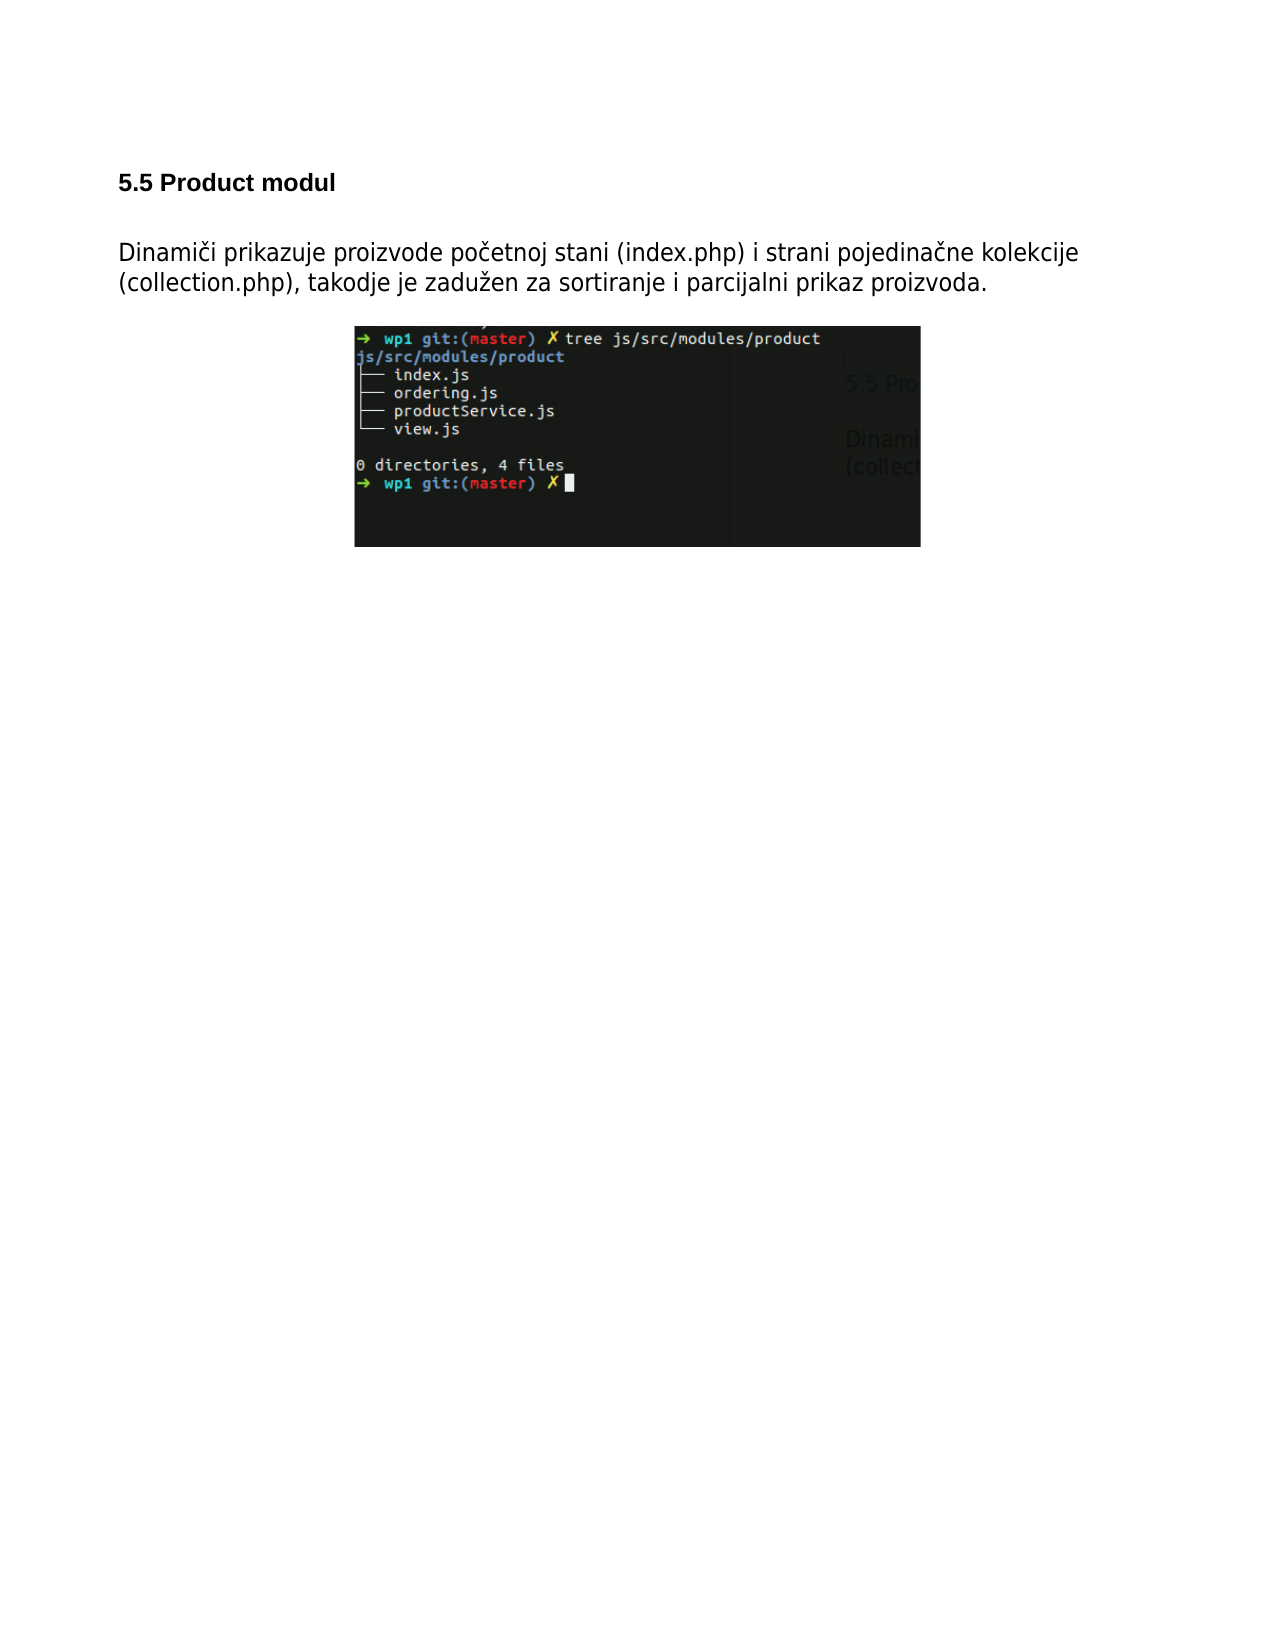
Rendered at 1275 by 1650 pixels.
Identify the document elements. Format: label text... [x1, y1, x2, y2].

text Dinamiči prikazuje proizvode početnoj stani (index.php) i strani pojedinačne kolekcije (collection.php), takodje je zadužen za sortiranje i parcijalni prikaz proizvoda. [118, 238, 1157, 297]
picture [354, 326, 921, 547]
subtitle 5.5 Product modul [118, 168, 1157, 197]
